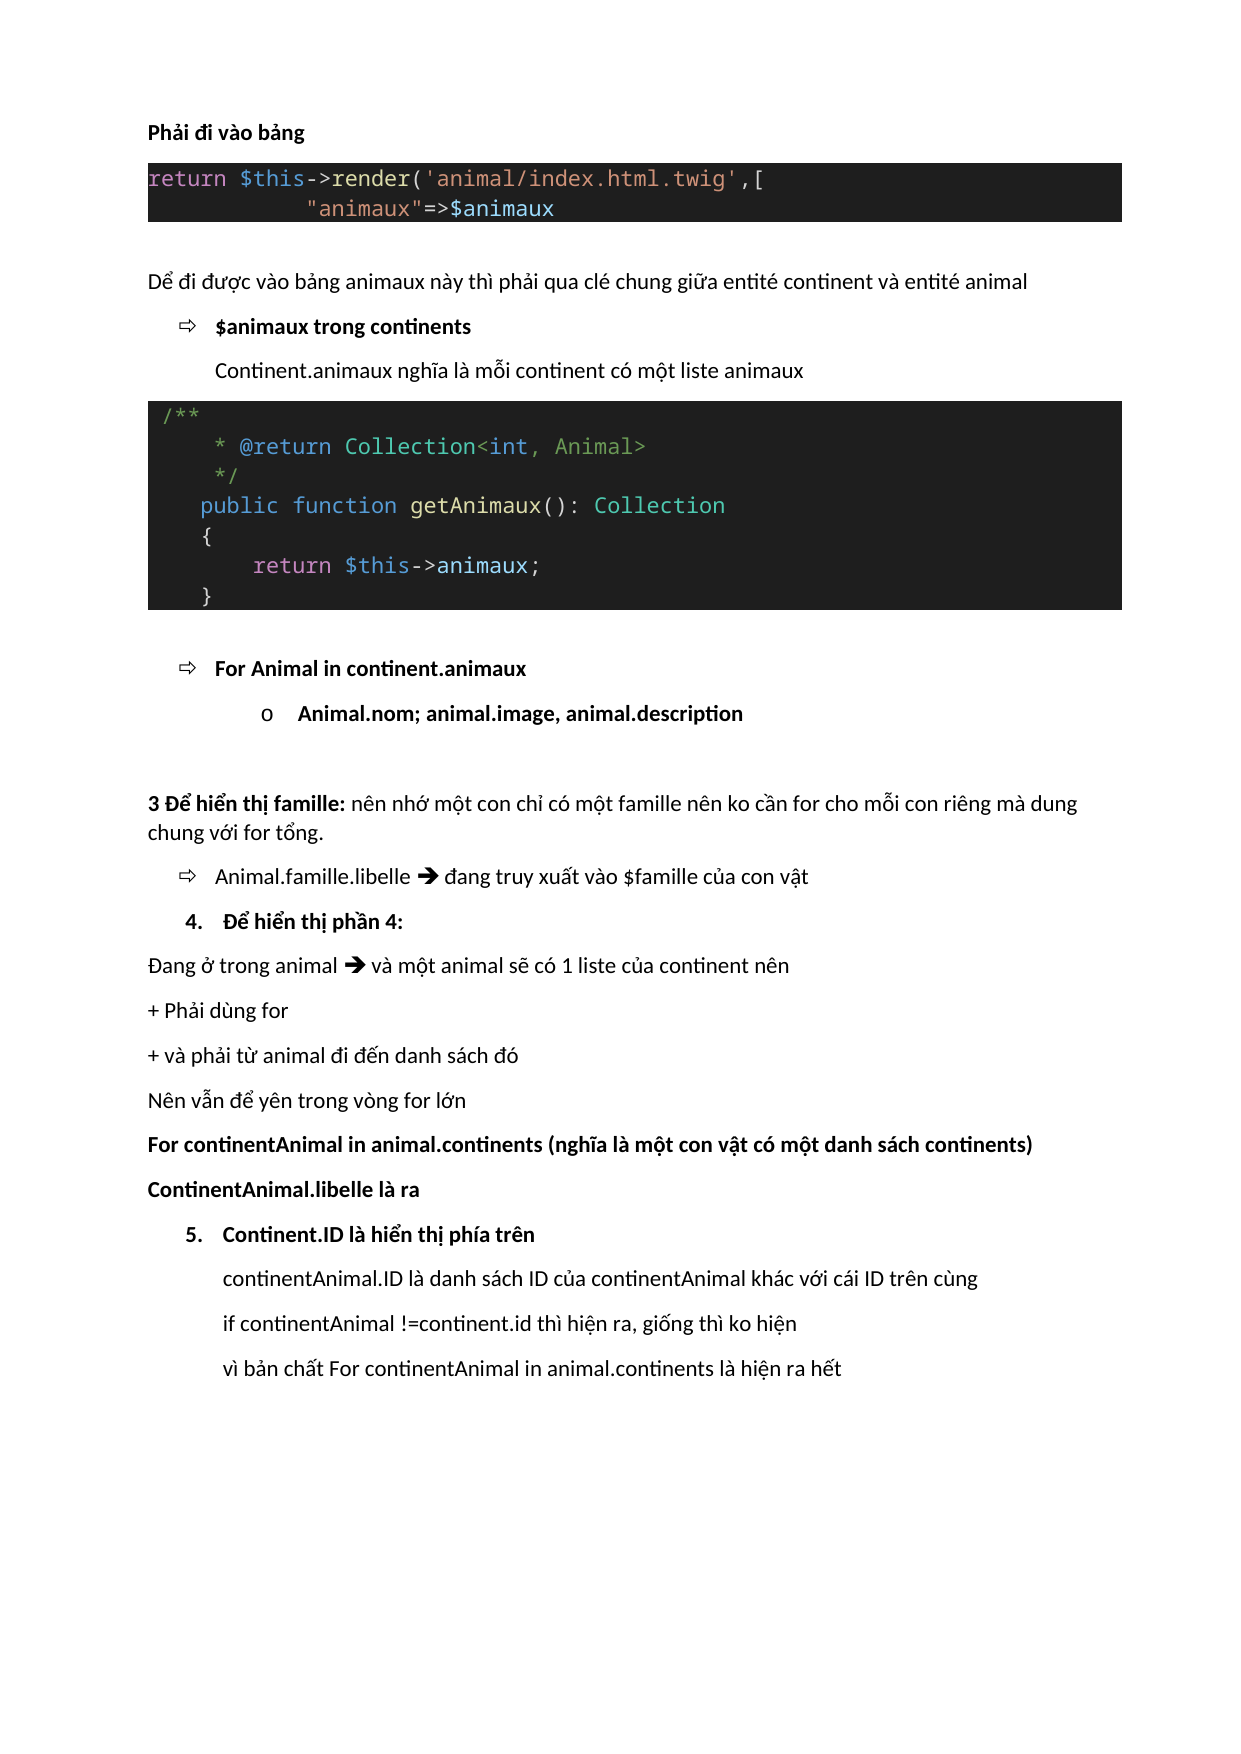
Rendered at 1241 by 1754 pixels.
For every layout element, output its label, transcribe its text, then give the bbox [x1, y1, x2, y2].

text } [148, 580, 1122, 610]
list $animaux trong continents [177, 312, 1122, 340]
text "animaux"=>$animaux [148, 193, 1122, 222]
text + Phải dùng for [148, 996, 1122, 1024]
list Animal.nom; animal.image, animal.description [260, 699, 1122, 728]
list if continentAnimal !=continent.id thì hiện ra, giống thì ko hiện [223, 1309, 1122, 1337]
text Đang ở trong animal  và một animal sẽ có 1 liste của continent nên [148, 952, 1122, 980]
list Animal.famille.libelle  đang truy xuất vào $famille của con vật [177, 862, 1122, 890]
text Nên vẫn để yên trong vòng for lớn [148, 1086, 1122, 1114]
list vì bản chất For continentAnimal in animal.continents là hiện ra hết [223, 1354, 1122, 1382]
text public function getAnimaux(): Collection [148, 491, 1122, 520]
text { [148, 520, 1122, 550]
text */ [148, 461, 1122, 491]
list Continent.ID là hiển thị phía trên [185, 1220, 1122, 1248]
text 3 Để hiển thị famille: nên nhớ một con chỉ có một famille nên ko cần for cho mỗi con riêng mà dung chung với for tổng. [148, 789, 1122, 846]
text Phải đi vào bảng [148, 118, 1122, 146]
text For continentAnimal in animal.continents (nghĩa là một con vật có một danh sách continents) [148, 1130, 1122, 1158]
text return $this->render('animal/index.html.twig',[ [148, 163, 1122, 193]
text * @return Collection<int, Animal> [148, 431, 1122, 461]
text ContinentAnimal.libelle là ra [148, 1175, 1122, 1203]
text return $this->animaux; [148, 550, 1122, 580]
list Continent.animaux nghĩa là mỗi continent có một liste animaux [215, 356, 1122, 384]
list continentAnimal.ID là danh sách ID của continentAnimal khác với cái ID trên cùng [223, 1264, 1122, 1292]
text + và phải từ animal đi đến danh sách đó [148, 1041, 1122, 1069]
list For Animal in continent.animaux [177, 654, 1122, 682]
text Dể đi được vào bảng animaux này thì phải qua clé chung giữa entité continent và entité animal [148, 267, 1122, 295]
list Để hiển thị phần 4: [185, 907, 1122, 935]
text /** [148, 401, 1122, 431]
